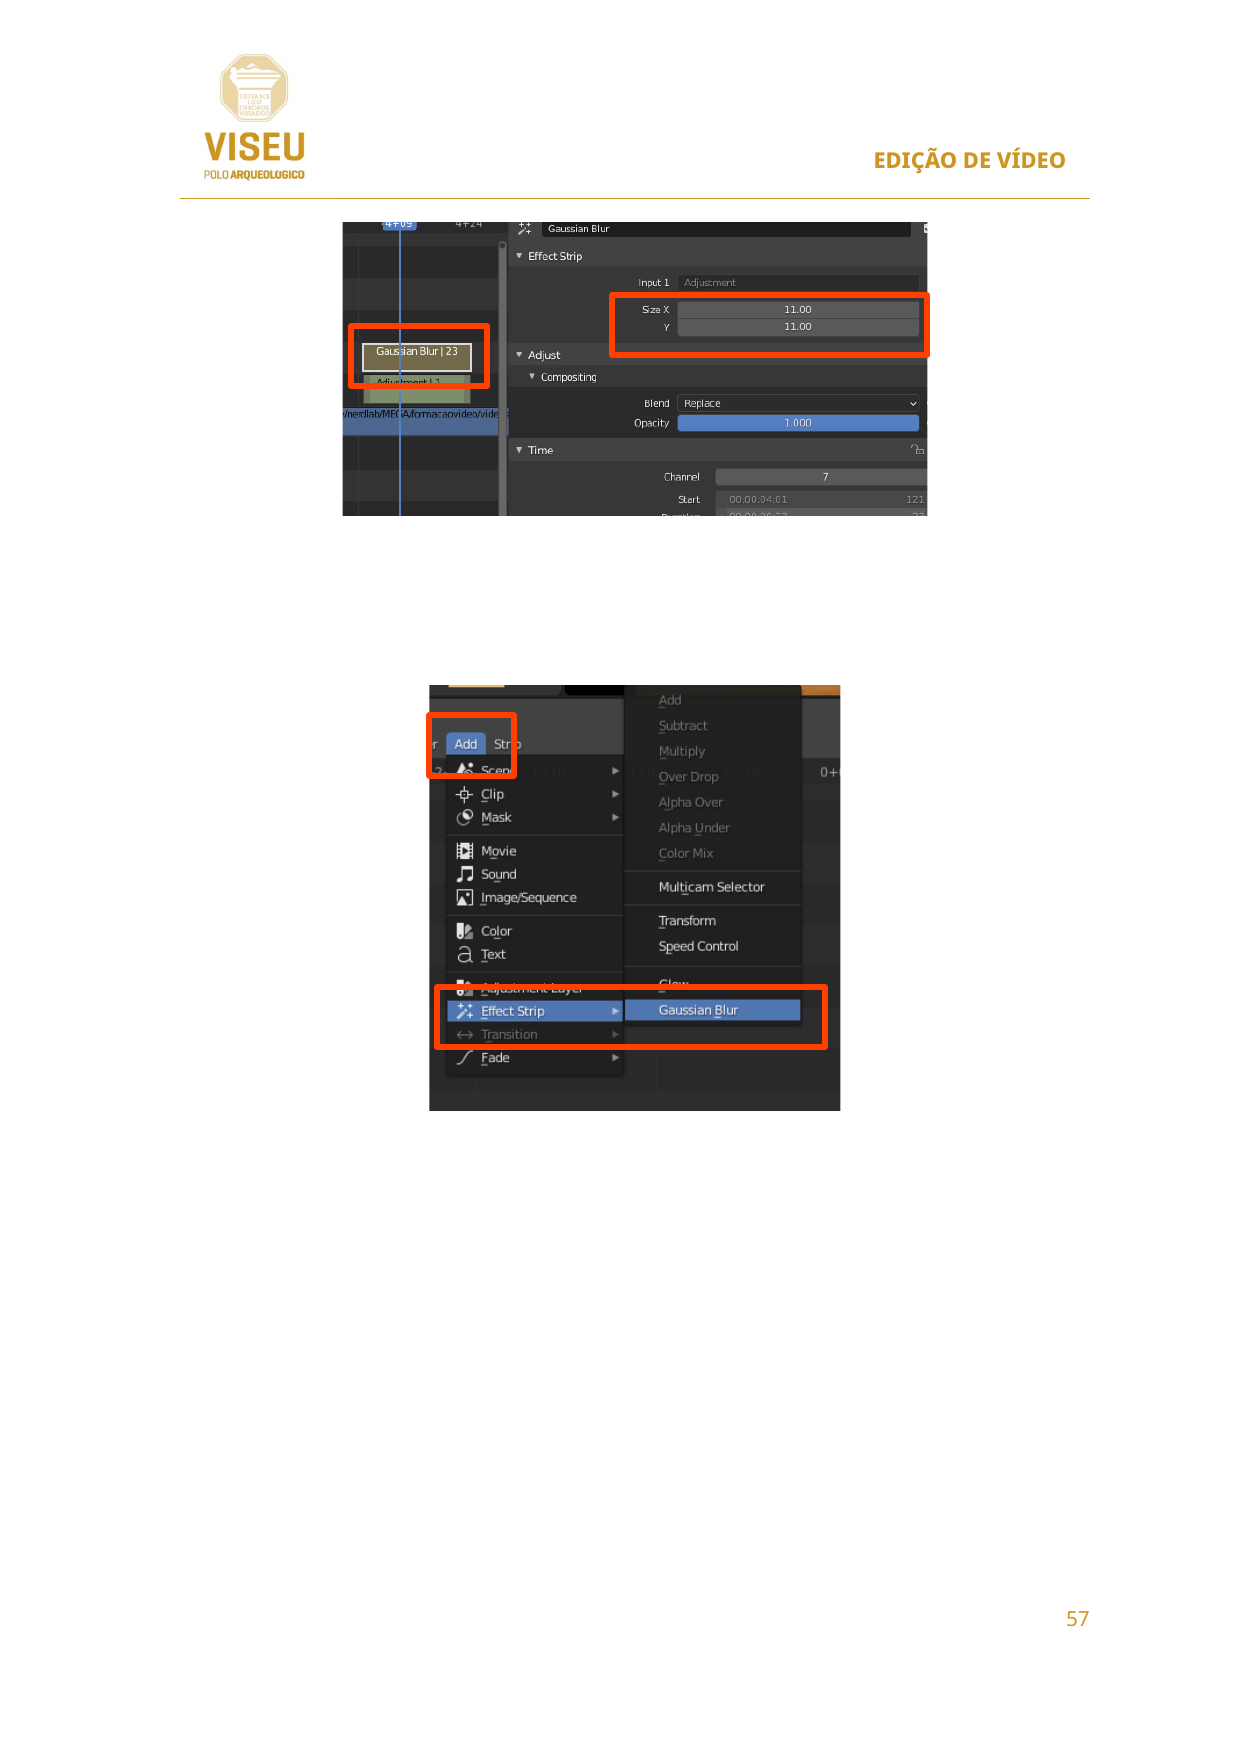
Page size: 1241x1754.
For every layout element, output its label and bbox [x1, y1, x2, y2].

picture [342, 222, 928, 516]
picture [432, 718, 511, 773]
picture [429, 685, 841, 1111]
picture [615, 298, 924, 352]
